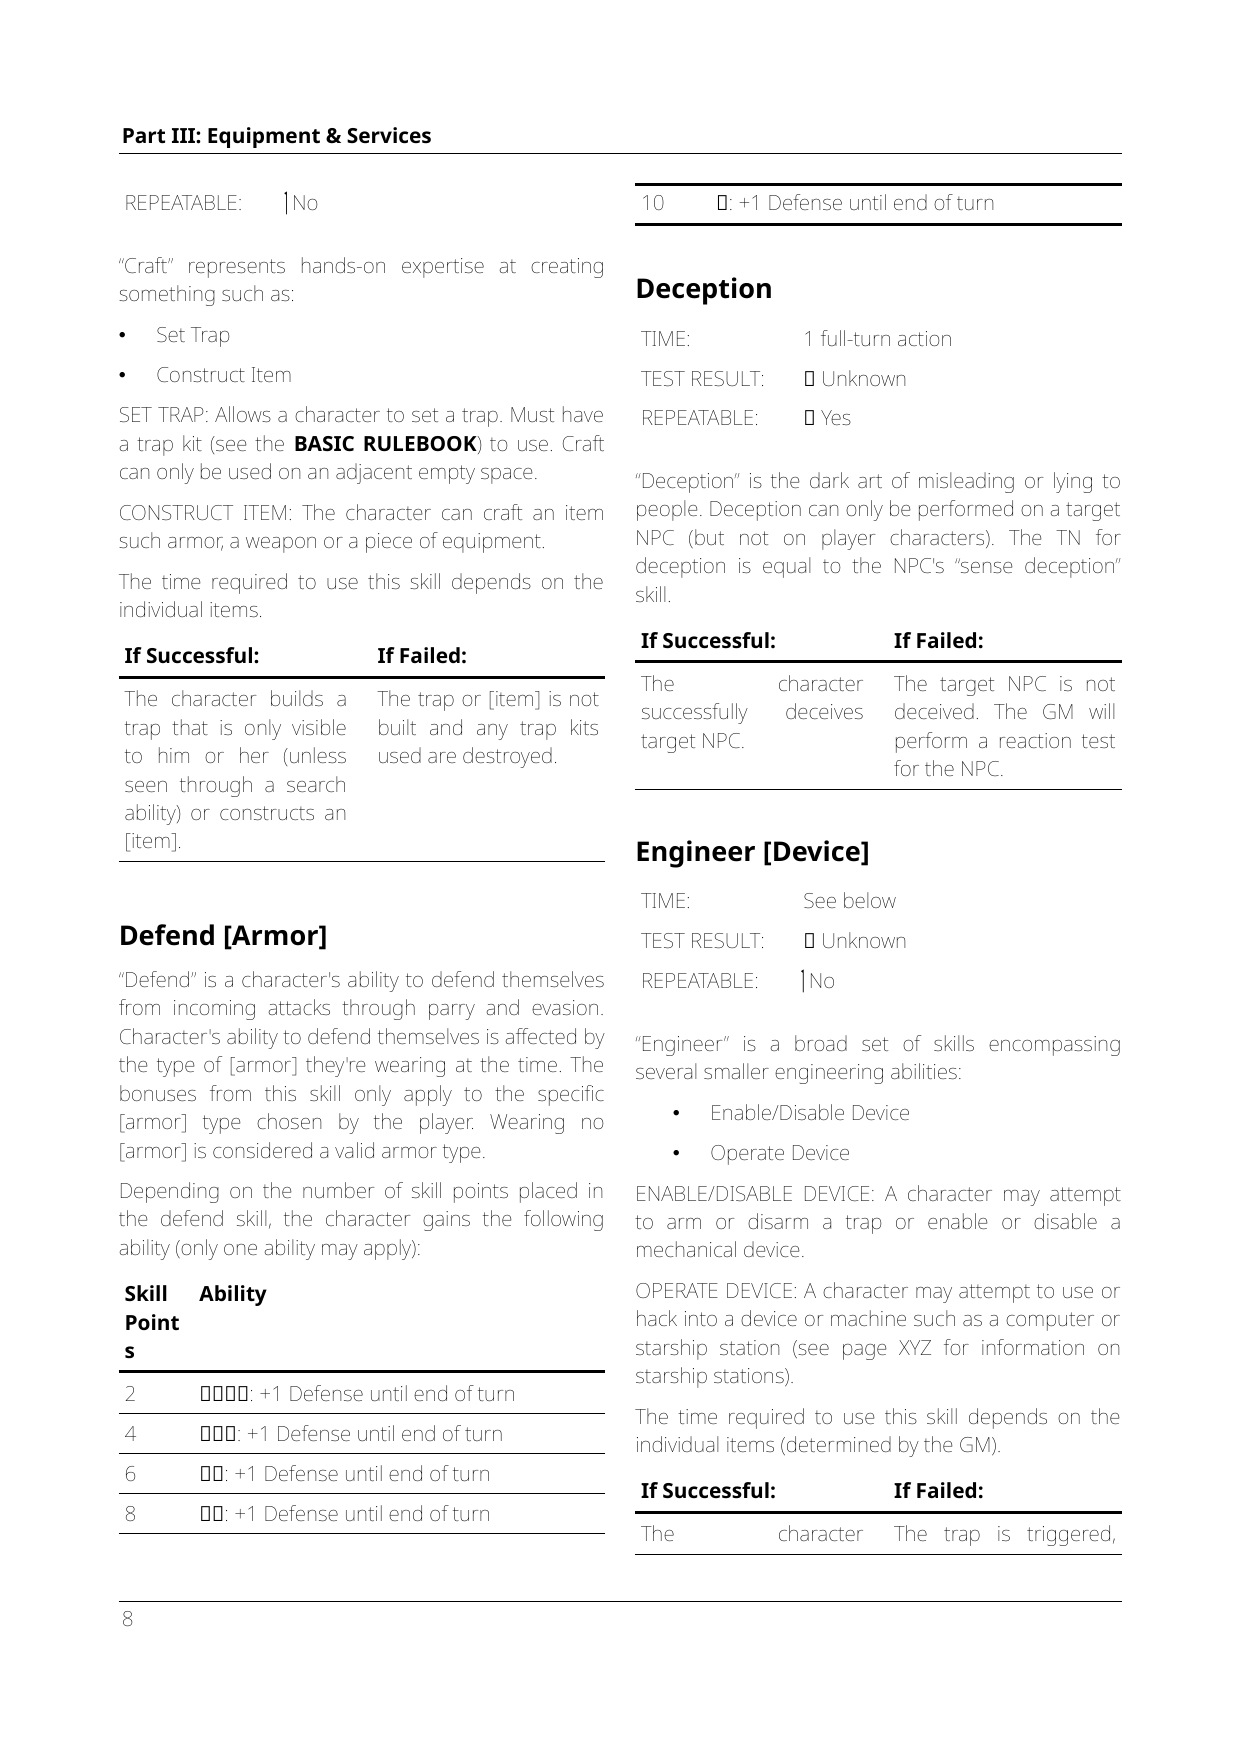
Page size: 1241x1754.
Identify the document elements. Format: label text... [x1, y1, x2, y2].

table_header If Successful: [635, 620, 869, 660]
table_header TIME: [635, 318, 797, 358]
text The time required to use this skill depends on the individual items. [118, 567, 605, 624]
table_header If Successful: [119, 636, 353, 676]
text The time required to use this skill depends on the individual items (determined by the GM). [635, 1402, 1122, 1459]
list Construct Item [118, 360, 605, 389]
table_cell TEST RESULT: [635, 358, 797, 398]
table_cell REPEATABLE: [635, 961, 797, 1001]
text Defend [Armor] [118, 916, 605, 953]
text SET TRAP: Allows a character to set a trap. Must have a trap kit (see the BASIC RULEBOOK) to use. Craft can only be used on an adjacent empty space. [118, 401, 605, 486]
table_header TIME: [635, 881, 797, 921]
table_cell : +1 Defense until end of turn [194, 1373, 605, 1413]
table_cell [353, 679, 372, 861]
table_cell 4 [119, 1414, 193, 1453]
table_cell [869, 663, 888, 788]
table_cell [869, 1514, 888, 1553]
text “Defend” is a character's ability to defend themselves from incoming attacks through parry and evasion. Character's ability to defend themselves is affected by the type of [armor] they're wearing at the time. The bonuses from this skill only apply to the specific [armor] type chosen by the player. Wearing no [armor] is considered a valid armor type. [118, 965, 605, 1164]
table_cell The character successfully deceives target NPC. [635, 663, 869, 788]
list Enable/Disable Device [673, 1098, 1122, 1126]
text “Engineer” is a broad set of skills encompassing several smaller engineering abilities: [635, 1001, 1122, 1086]
table_cell : +1 Defense until end of turn [194, 1454, 605, 1493]
text Deception [635, 269, 1122, 306]
table_cell  Unknown [797, 358, 1122, 398]
table_cell The character builds a trap that is only visible to him or her (unless seen through a search ability) or constructs an [item]. [119, 679, 353, 861]
table_header Skill Points [119, 1274, 193, 1370]
table_cell The trap or [item] is not built and any trap kits used are destroyed. [372, 679, 605, 861]
table_cell : +1 Defense until end of turn [194, 1414, 605, 1453]
text “Craft” represents hands-on expertise at creating something such as: [118, 222, 605, 308]
table_cell The target NPC is not deceived. The GM will perform a reaction test for the NPC. [888, 663, 1122, 788]
list Operate Device [673, 1138, 1122, 1167]
table_cell 8 [119, 1494, 193, 1533]
table_header [869, 1471, 888, 1511]
table_header If Failed: [888, 620, 1122, 660]
table_cell  No [797, 961, 1122, 1001]
table_header If Failed: [372, 636, 605, 676]
table_cell REPEATABLE: [635, 398, 797, 438]
table_cell REPEATABLE: [119, 183, 281, 222]
table_cell 6 [119, 1454, 193, 1493]
text Engineer [Device] [635, 832, 1122, 869]
table_cell  Yes [797, 398, 1122, 438]
table_cell 10 [635, 186, 710, 223]
table_cell The character [635, 1514, 869, 1553]
table_cell  No [281, 183, 605, 222]
text OPERATE DEVICE: A character may attempt to use or hack into a device or machine such as a computer or starship station (see page XYZ for information on starship stations). [635, 1276, 1122, 1390]
table_cell TEST RESULT: [635, 921, 797, 961]
text CONSTRUCT ITEM: The character can craft an item such armor, a weapon or a piece of equipment. [118, 498, 605, 555]
table_header [869, 620, 888, 660]
table_cell 2 [119, 1373, 193, 1413]
text Depending on the number of skill points placed in the defend skill, the character gains the following ability (only one ability may apply): [118, 1176, 605, 1261]
text ENABLE/DISABLE DEVICE: A character may attempt to arm or disarm a trap or enable or disable a mechanical device. [635, 1179, 1122, 1264]
table_header 1 full-turn action [797, 318, 1122, 358]
table_cell The trap is triggered, [888, 1514, 1122, 1553]
table_header If Failed: [888, 1471, 1122, 1511]
table_cell  Unknown [797, 921, 1122, 961]
table_header [353, 636, 372, 676]
table_cell : +1 Defense until end of turn [710, 186, 1122, 223]
table_cell : +1 Defense until end of turn [194, 1494, 605, 1533]
list Set Trap [118, 320, 605, 348]
text “Deception” is the dark art of misleading or lying to people. Deception can only be performed on a target NPC (but not on player characters). The TN for deception is equal to the NPC's “sense deception” skill. [635, 438, 1122, 608]
table_header If Successful: [635, 1471, 869, 1511]
table_header See below [797, 881, 1122, 921]
table_header Ability [194, 1274, 605, 1370]
